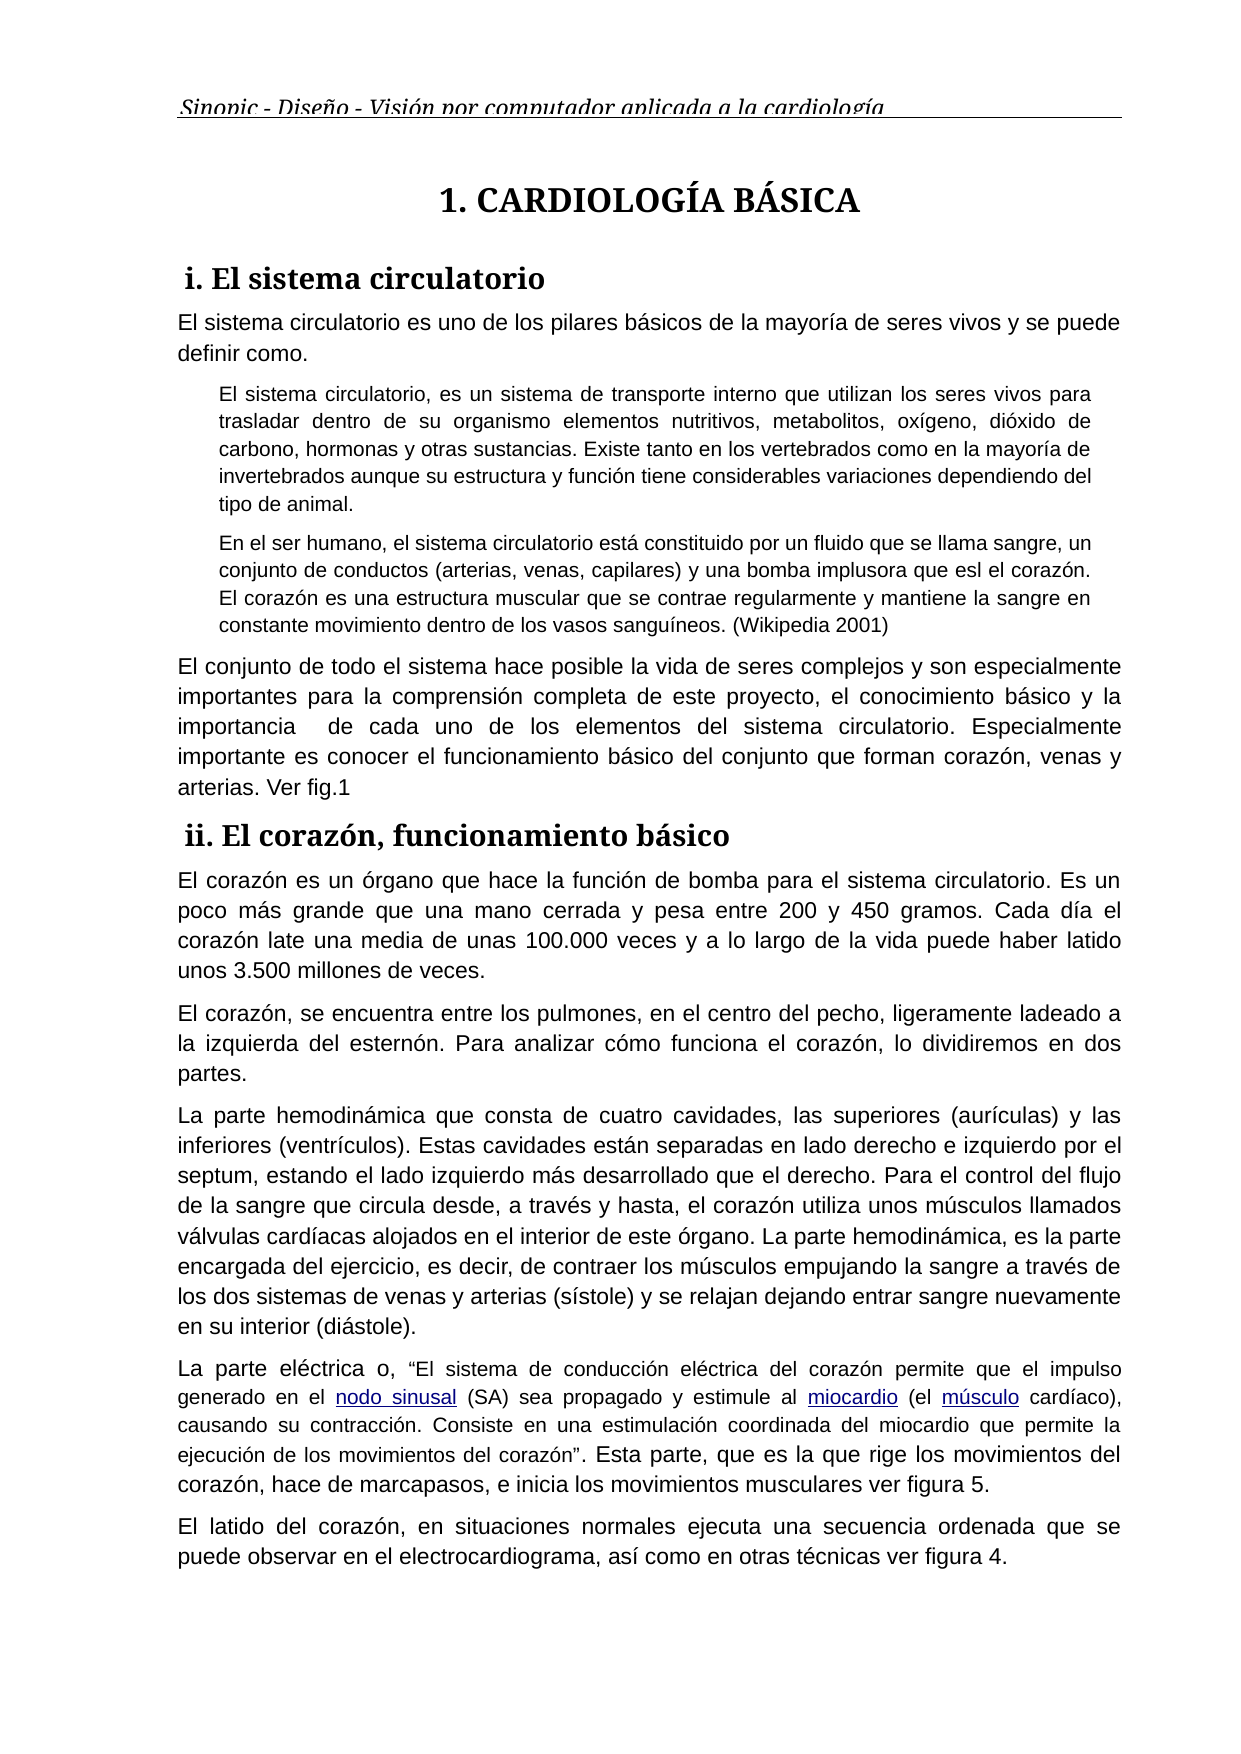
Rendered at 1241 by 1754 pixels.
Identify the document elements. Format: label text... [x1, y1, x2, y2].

list En el ser humano, el sistema circulatorio está constituido por un fluido que se llama sangre, un conjunto de conductos (arterias, venas, capilares) y una bomba implusora que esl el corazón. El corazón es una estructura muscular que se contrae regularmente y mantiene la sangre en constante movimiento dentro de los vasos sanguíneos. (Wikipedia 2001) [218, 531, 1093, 637]
list El corazón, funcionamiento básico [177, 815, 1122, 855]
list El sistema circulatorio es uno de los pilares básicos de la mayoría de seres vivos y se puede definir como. [177, 309, 1122, 366]
list El corazón, se encuentra entre los pulmones, en el centro del pecho, ligeramente ladeado a la izquierda del esternón. Para analizar cómo funciona el corazón, lo dividiremos en dos partes. [177, 999, 1122, 1086]
text El latido del corazón, en situaciones normales ejecuta una secuencia ordenada que se puede observar en el electrocardiograma, así como en otras técnicas ver figura 4. [177, 1513, 1122, 1569]
text El conjunto de todo el sistema hace posible la vida de seres complejos y son especialmente importantes para la comprensión completa de este proyecto, el conocimiento básico y la importancia de cada uno de los elementos del sistema circulatorio. Especialmente importante es conocer el funcionamiento básico del conjunto que forman corazón, venas y arterias. Ver fig.1 [177, 653, 1122, 800]
list La parte hemodinámica que consta de cuatro cavidades, las superiores (aurículas) y las inferiores (ventrículos). Estas cavidades están separadas en lado derecho e izquierdo por el septum, estando el lado izquierdo más desarrollado que el derecho. Para el control del flujo de la sangre que circula desde, a través y hasta, el corazón utiliza unos músculos llamados válvulas cardíacas alojados en el interior de este órgano. La parte hemodinámica, es la parte encargada del ejercicio, es decir, de contraer los músculos empujando la sangre a través de los dos sistemas de venas y arterias (sístole) y se relajan dejando entrar sangre nuevamente en su interior (diástole). [177, 1102, 1122, 1340]
list El sistema circulatorio [177, 258, 1122, 298]
list Cardiología básica [177, 177, 1122, 222]
list El sistema circulatorio, es un sistema de transporte interno que utilizan los seres vivos para trasladar dentro de su organismo elementos nutritivos, metabolitos, oxígeno, dióxido de carbono, hormonas y otras sustancias. Existe tanto en los vertebrados como en la mayoría de invertebrados aunque su estructura y función tiene considerables variaciones dependiendo del tipo de animal. [218, 382, 1093, 516]
list El corazón es un órgano que hace la función de bomba para el sistema circulatorio. Es un poco más grande que una mano cerrada y pesa entre 200 y 450 gramos. Cada día el corazón late una media de unas 100.000 veces y a lo largo de la vida puede haber latido unos 3.500 millones de veces. [177, 867, 1122, 984]
text La parte eléctrica o, “El sistema de conducción eléctrica del corazón permite que el impulso generado en el nodo sinusal (SA) sea propagado y estimule al miocardio (el músculo cardíaco), causando su contracción. Consiste en una estimulación coordinada del miocardio que permite la ejecución de los movimientos del corazón”. Esta parte, que es la que rige los movimientos del corazón, hace de marcapasos, e inicia los movimientos musculares ver figura 5. [177, 1355, 1122, 1497]
